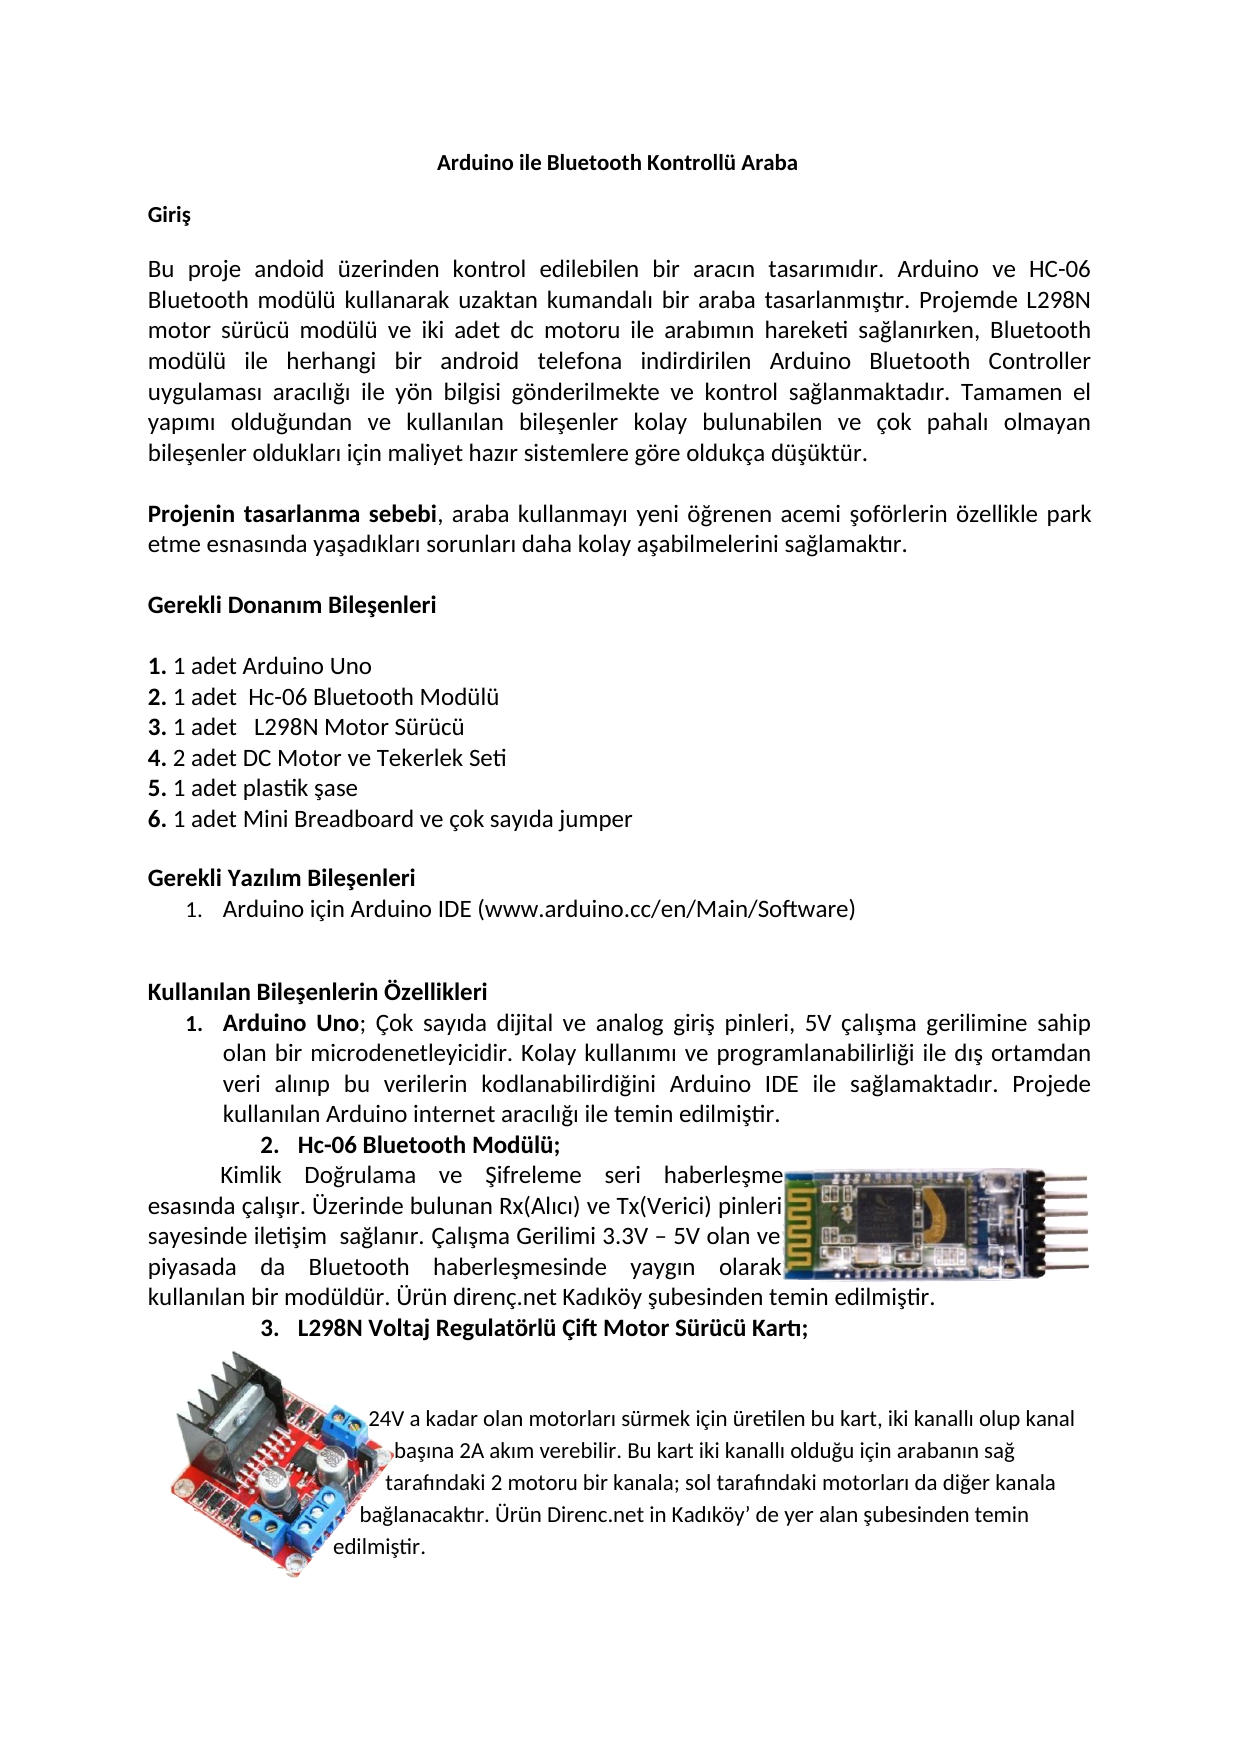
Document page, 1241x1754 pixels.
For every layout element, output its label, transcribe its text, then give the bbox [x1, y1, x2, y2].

text 24V a kadar olan motorları sürmek için üretilen bu kart, iki kanallı olup kanal başına 2A akım verebilir. Bu kart iki kanallı olduğu için arabanın sağ tarafındaki 2 motoru bir kanala; sol tarafındaki motorları da diğer kanala bağlanacaktır. Ürün Direnc.net in Kadıköy’ de yer alan şubesinden temin edilmiştir. [312, 1404, 1093, 1560]
list L298N Voltaj Regulatörlü Çift Motor Sürücü Kartı; [260, 1312, 1093, 1343]
text 4. 2 adet DC Motor ve Tekerlek Seti [148, 742, 1093, 772]
text 2. 1 adet Hc-06 Bluetooth Modülü [148, 681, 1093, 711]
list Arduino için Arduino IDE (www.arduino.cc/en/Main/Software) [185, 893, 1093, 923]
list Arduino Uno; Çok sayıda dijital ve analog giriş pinleri, 5V çalışma gerilimine sahip olan bir microdenetleyicidir. Kolay kullanımı ve programlanabilirliği ile dış ortamdan veri alınıp bu verilerin kodlanabilirdiğini Arduino IDE ile sağlamaktadır. Projede kullanılan Arduino internet aracılığı ile temin edilmiştir. [185, 1007, 1093, 1129]
list Hc-06 Bluetooth Modülü; [260, 1129, 1093, 1159]
text 6. 1 adet Mini Breadboard ve çok sayıda jumper [148, 803, 1093, 833]
text Arduino ile Bluetooth Kontrollü Araba [148, 148, 1093, 176]
text 5. 1 adet plastik şase [148, 772, 1093, 803]
text 1. 1 adet Arduino Uno [148, 650, 1093, 681]
text Kullanılan Bileşenlerin Özellikleri [148, 976, 1093, 1007]
list Kimlik Doğrulama ve Şifreleme seri haberleşme esasında çalışır. Üzerinde bulunan Rx(Alıcı) ve Tx(Verici) pinleri sayesinde iletişim sağlanır. Çalışma Gerilimi 3.3V – 5V olan ve piyasada da Bluetooth haberleşmesinde yaygın olarak kullanılan bir modüldür. Ürün direnç.net Kadıköy şubesinden temin edilmiştir. [148, 1159, 1093, 1312]
text Gerekli Yazılım Bileşenleri [148, 862, 1093, 893]
text Bu proje andoid üzerinden kontrol edilebilen bir aracın tasarımıdır. Arduino ve HC-06 Bluetooth modülü kullanarak uzaktan kumandalı bir araba tasarlanmıştır. Projemde L298N motor sürücü modülü ve iki adet dc motoru ile arabımın hareketi sağlanırken, Bluetooth modülü ile herhangi bir android telefona indirdirilen Arduino Bluetooth Controller uygulaması aracılığı ile yön bilgisi gönderilmekte ve kontrol sağlanmaktadır. Tamamen el yapımı olduğundan ve kullanılan bileşenler kolay bulunabilen ve çok pahalı olmayan bileşenler oldukları için maliyet hazır sistemlere göre oldukça düşüktür. [148, 254, 1093, 467]
text [148, 1404, 270, 1560]
text Gerekli Donanım Bileşenleri [148, 589, 1093, 620]
text Giriş [148, 201, 1093, 229]
text 3. 1 adet L298N Motor Sürücü [148, 711, 1093, 742]
text Projenin tasarlanma sebebi, araba kullanmayı yeni öğrenen acemi şoförlerin özellikle park etme esnasında yaşadıkları sorunları daha kolay aşabilmelerini sağlamaktır. [148, 498, 1093, 559]
